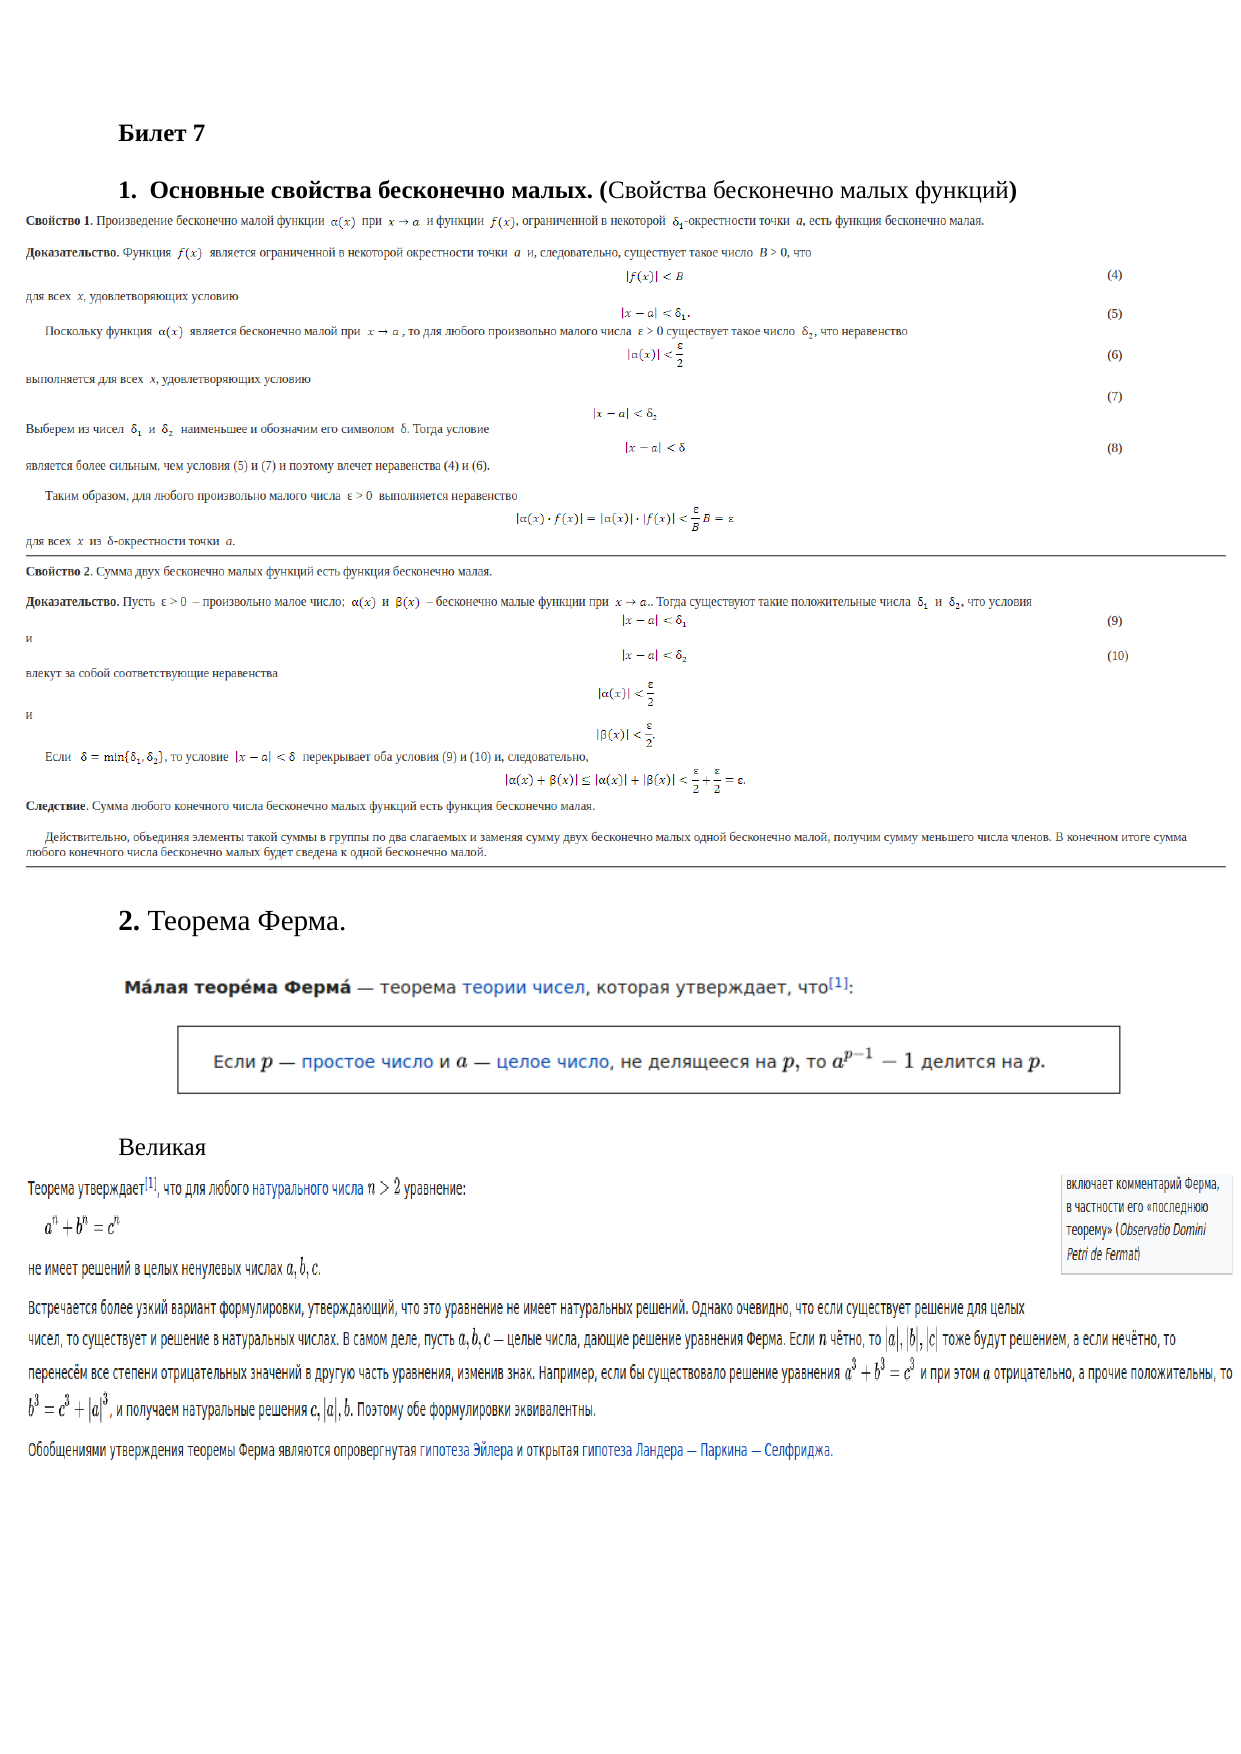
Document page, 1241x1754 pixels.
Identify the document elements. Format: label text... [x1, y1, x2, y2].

picture [18, 1175, 1240, 1484]
picture [23, 211, 1227, 875]
subtitle 2. Теорема Ферма. [118, 903, 1122, 937]
text Великая [118, 1132, 1122, 1161]
picture [118, 970, 1123, 1099]
text 1. Основные свойства бесконечно малых. (Свойства бесконечно малых функций) [118, 176, 1122, 204]
text Билет 7 [118, 118, 1122, 147]
